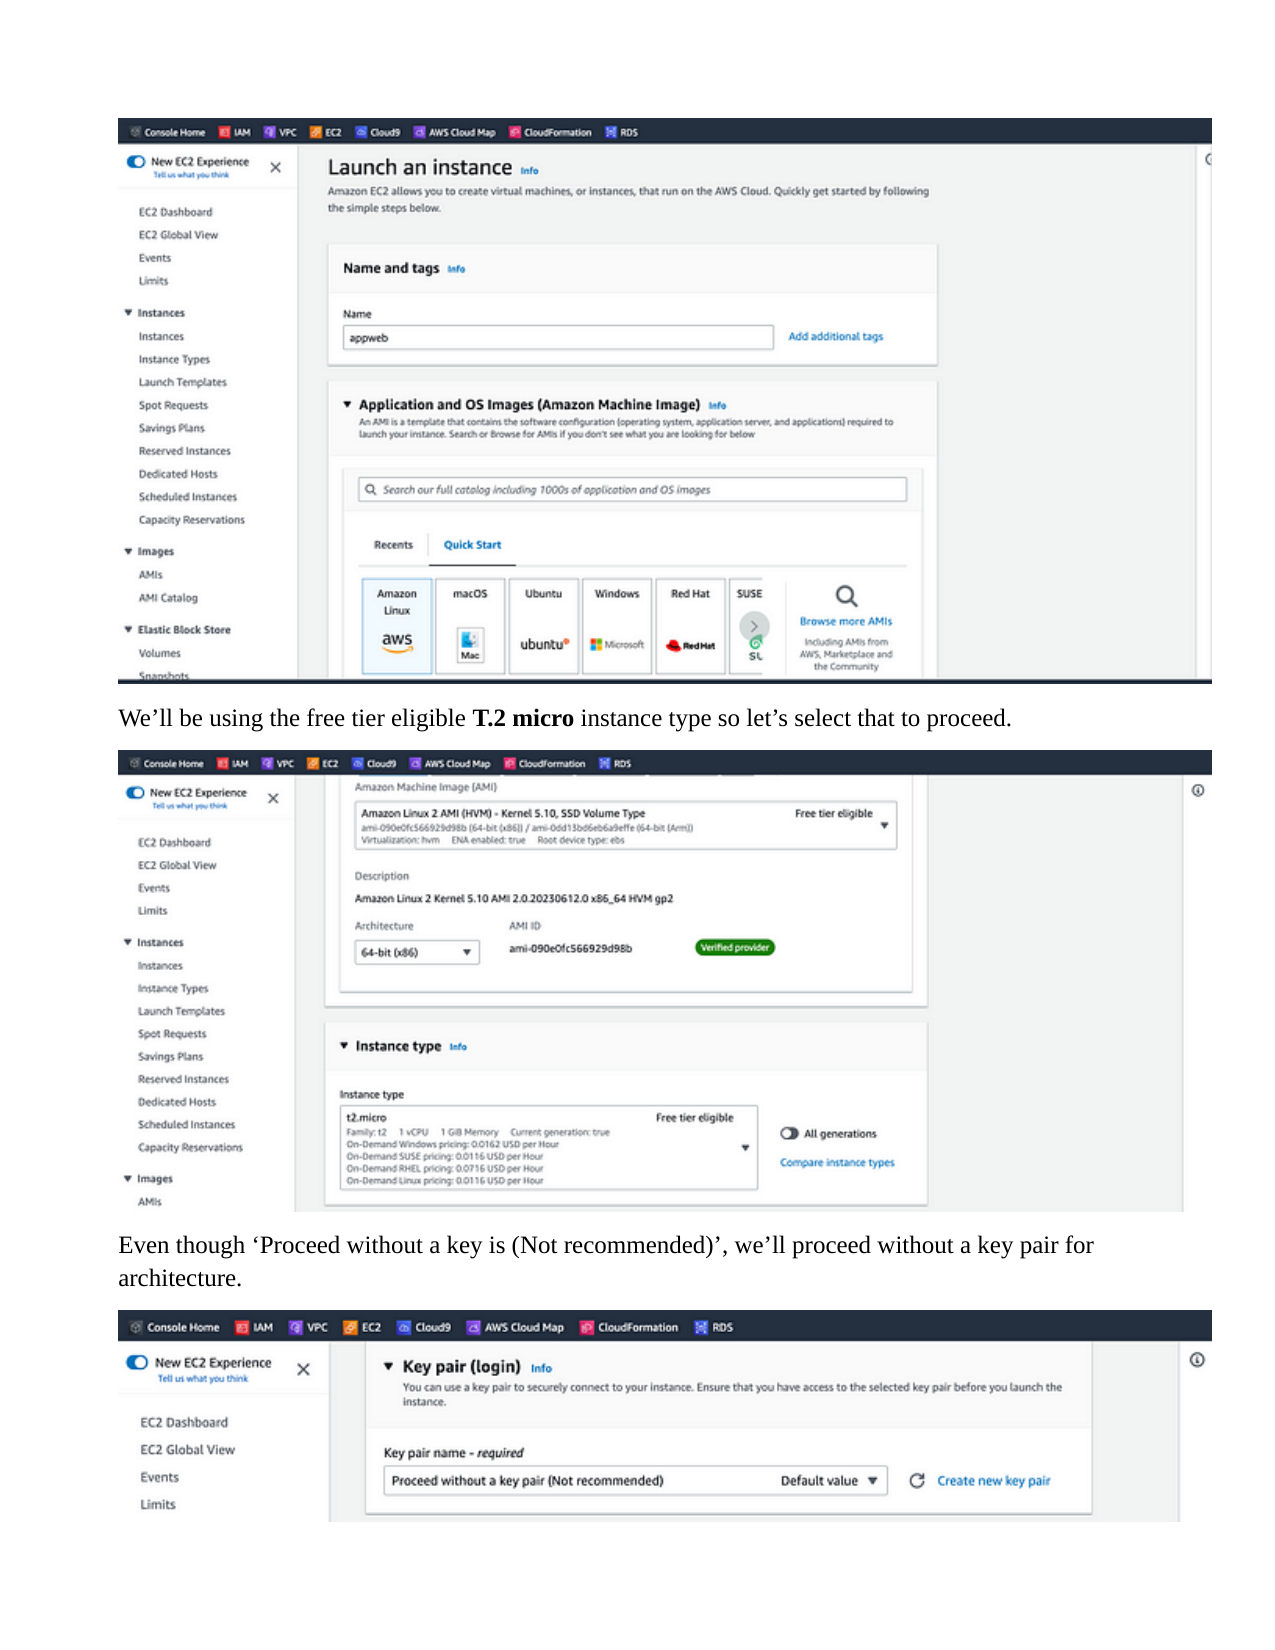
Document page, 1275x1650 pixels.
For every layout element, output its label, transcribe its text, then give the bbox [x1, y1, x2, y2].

picture [118, 1310, 1212, 1522]
text Even though ‘Proceed without a key is (Not recommended)’, we’ll proceed without a key pair for architecture. [118, 1230, 1157, 1292]
text We’ll be using the free tier eligible T.2 micro instance type so let’s select that to proceed. [118, 703, 1157, 731]
picture [118, 118, 1212, 684]
picture [118, 750, 1212, 1212]
